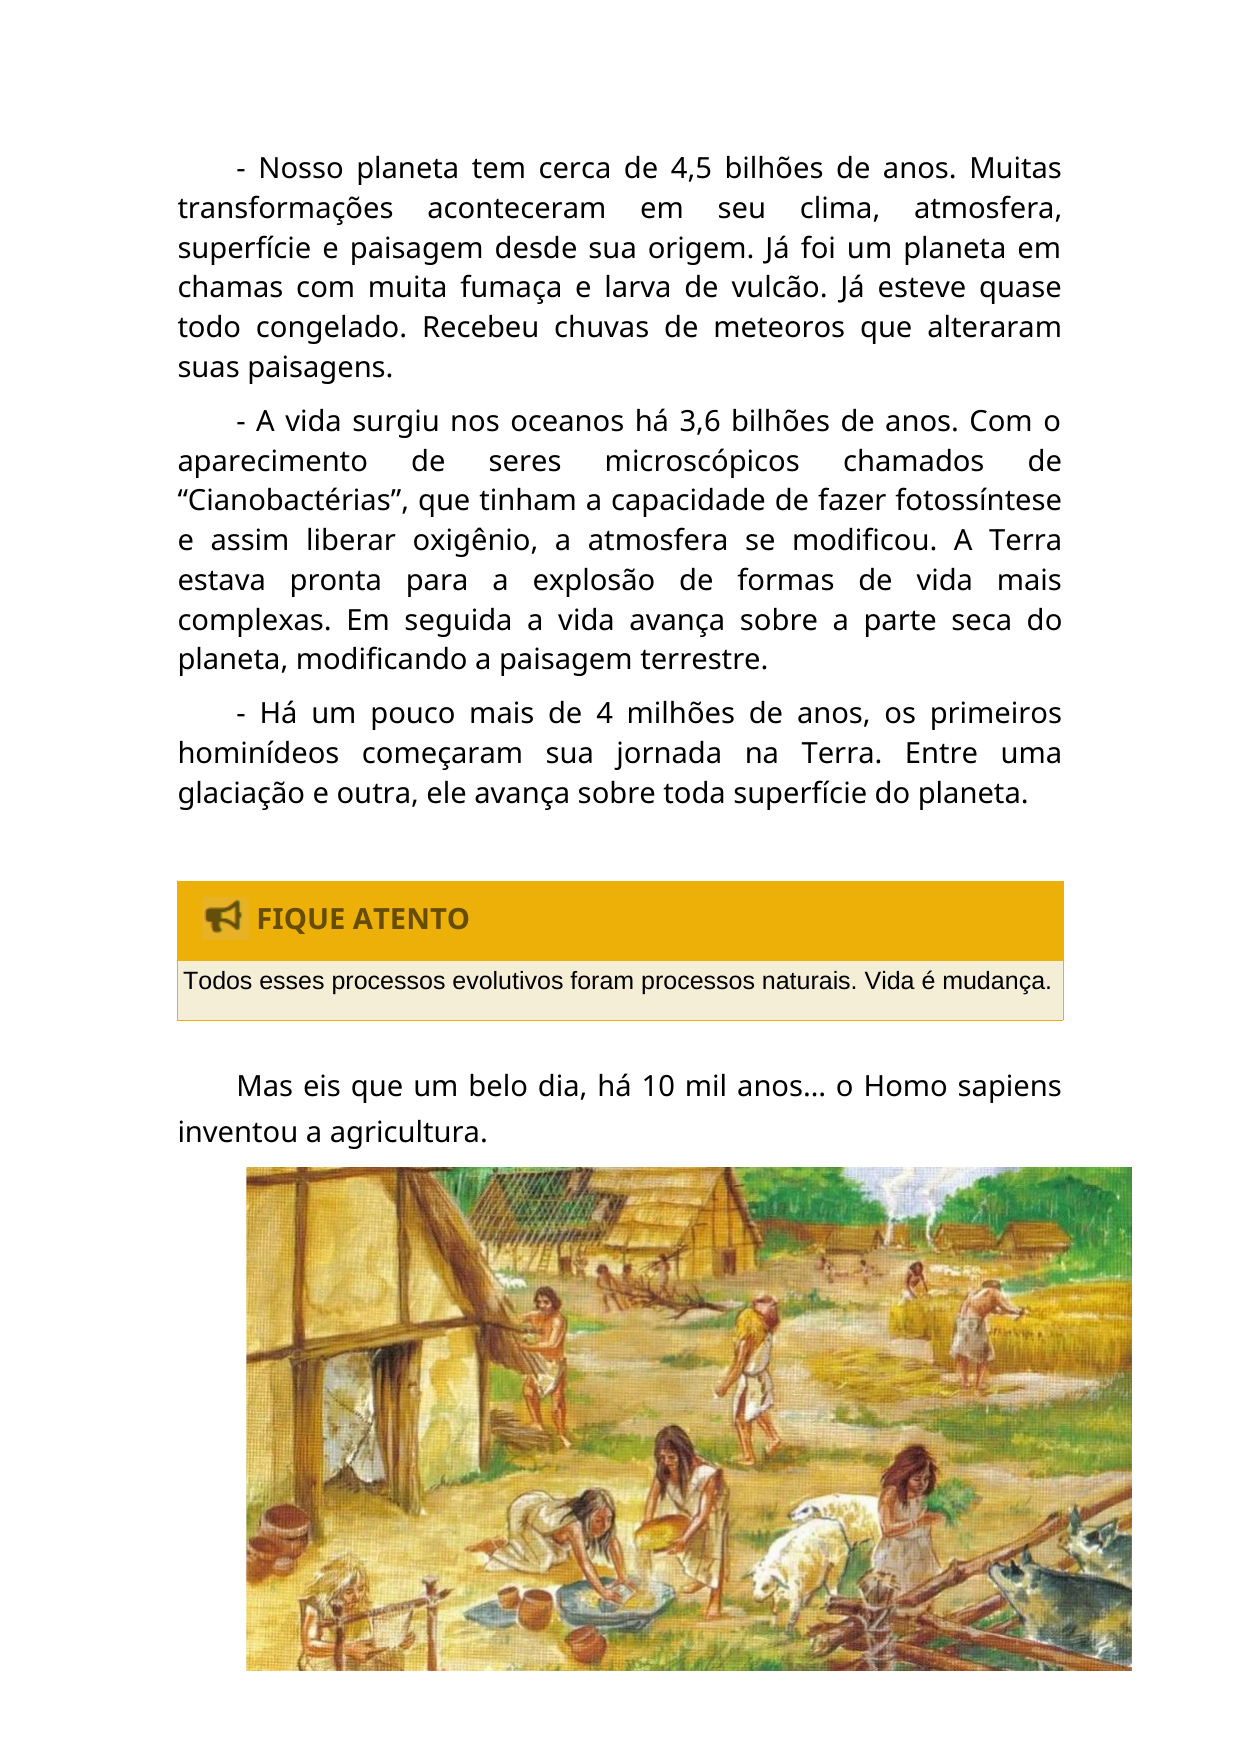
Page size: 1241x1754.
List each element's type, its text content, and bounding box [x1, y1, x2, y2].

table_cell Todos esses processos evolutivos foram processos naturais. Vida é mudança. [178, 961, 1063, 1020]
text - A vida surgiu nos oceanos há 3,6 bilhões de anos. Com o aparecimento de seres microscópicos chamados de “Cianobactérias”, que tinham a capacidade de fazer fotossíntese e assim liberar oxigênio, a atmosfera se modificou. A Terra estava pronta para a explosão de formas de vida mais complexas. Em seguida a vida avança sobre a parte seca do planeta, modificando a paisagem terrestre. [177, 400, 1063, 678]
text - Há um pouco mais de 4 milhões de anos, os primeiros hominídeos começaram sua jornada na Terra. Entre uma glaciação e outra, ele avança sobre toda superfície do planeta. [177, 693, 1063, 812]
picture [202, 897, 249, 940]
text - Nosso planeta tem cerca de 4,5 bilhões de anos. Muitas transformações aconteceram em seu clima, atmosfera, superfície e paisagem desde sua origem. Já foi um planeta em chamas com muita fumaça e larva de vulcão. Já esteve quase todo congelado. Recebeu chuvas de meteoros que alteraram suas paisagens. [177, 148, 1063, 386]
text Mas eis que um belo dia, há 10 mil anos… o Homo sapiens inventou a agricultura. [177, 1066, 1063, 1151]
picture [246, 1167, 1132, 1671]
table_header FIQUE ATENTO [178, 882, 1063, 960]
